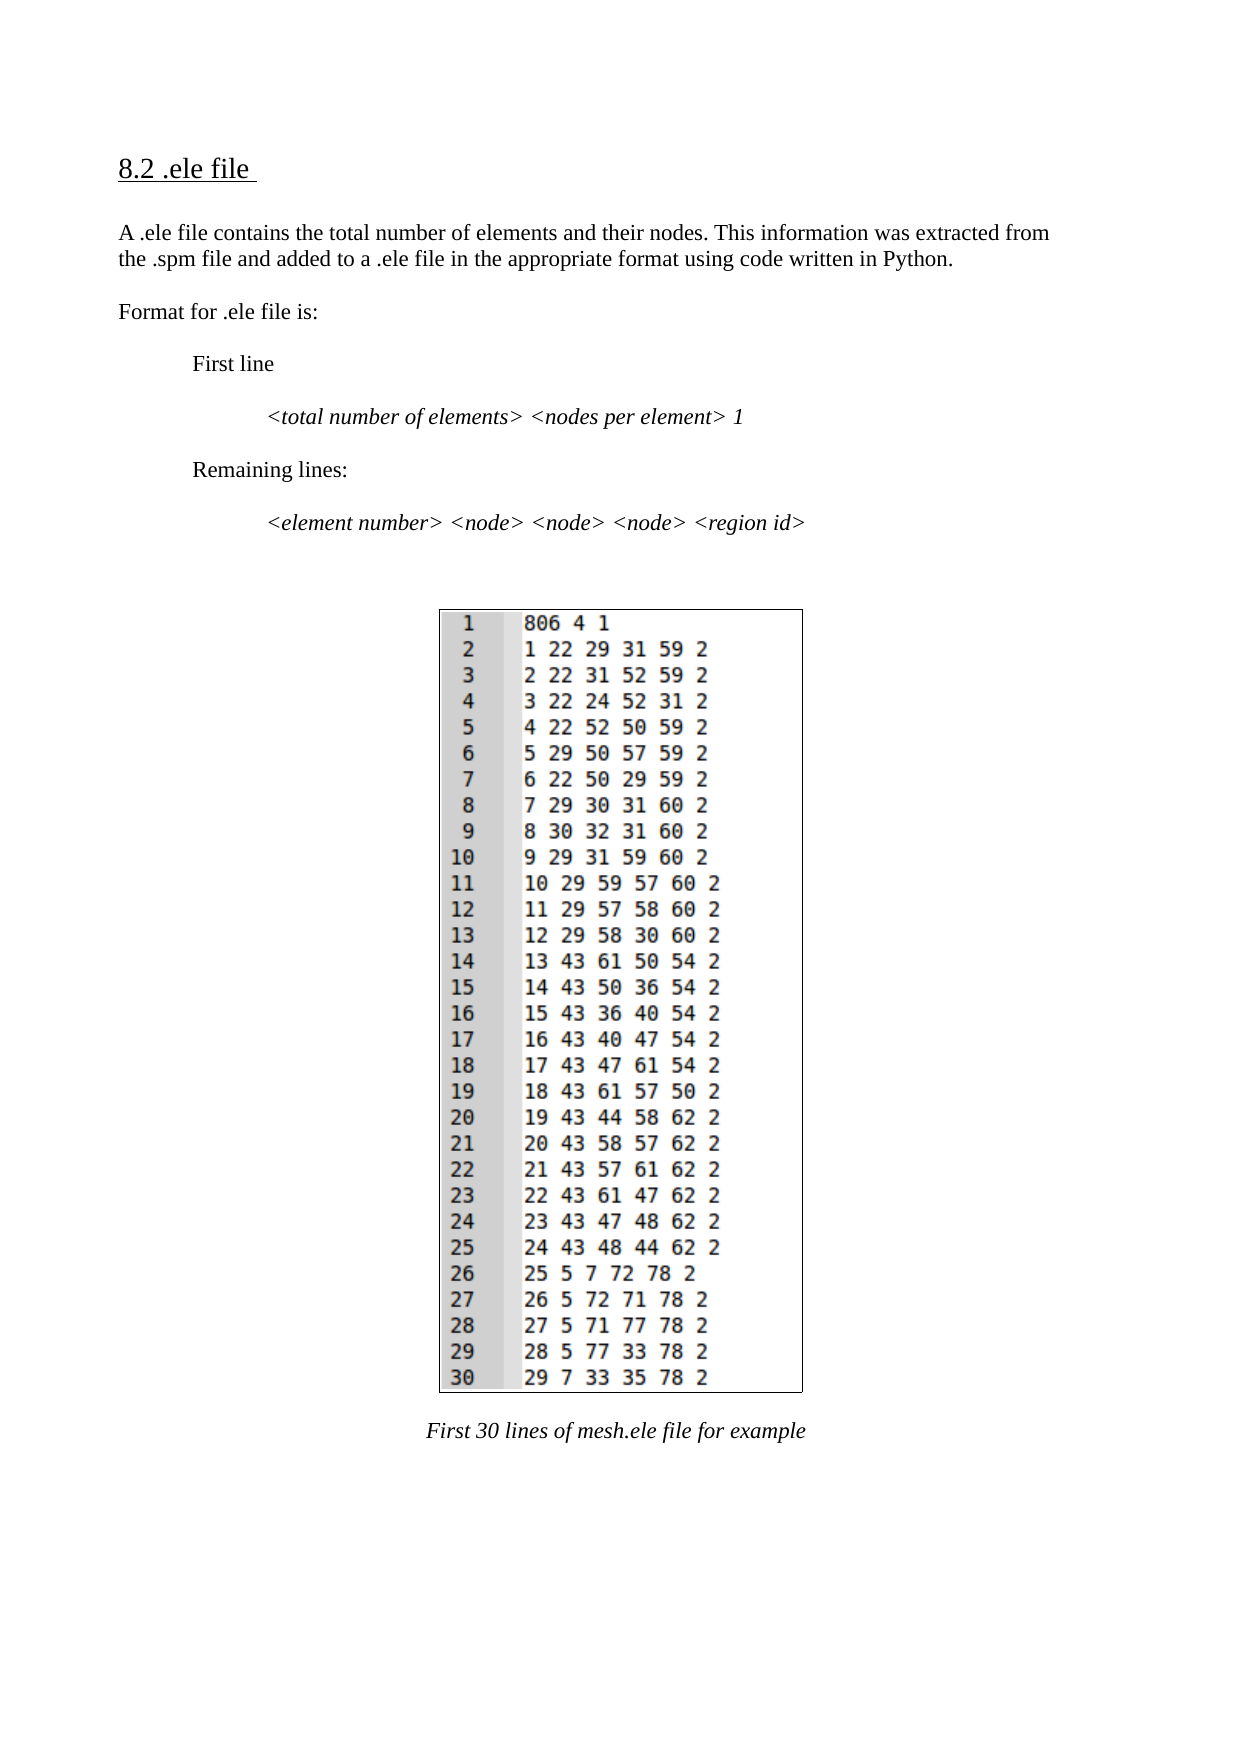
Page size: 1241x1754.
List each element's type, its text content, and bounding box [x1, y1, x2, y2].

text <total number of elements> <nodes per element> 1 [118, 403, 1122, 429]
picture [441, 612, 445, 1389]
text First 30 lines of mesh.ele file for example [118, 1417, 1122, 1443]
text Remaining lines: [118, 456, 1122, 482]
text Format for .ele file is: [118, 298, 1122, 324]
text 8.2 .ele file [118, 152, 1122, 185]
text First line [118, 351, 1122, 377]
text <element number> <node> <node> <node> <region id> [118, 509, 1122, 535]
text A .ele file contains the total number of elements and their nodes. This information was extracted from the .spm file and added to a .ele file in the appropriate format using code written in Python. [118, 219, 1122, 271]
